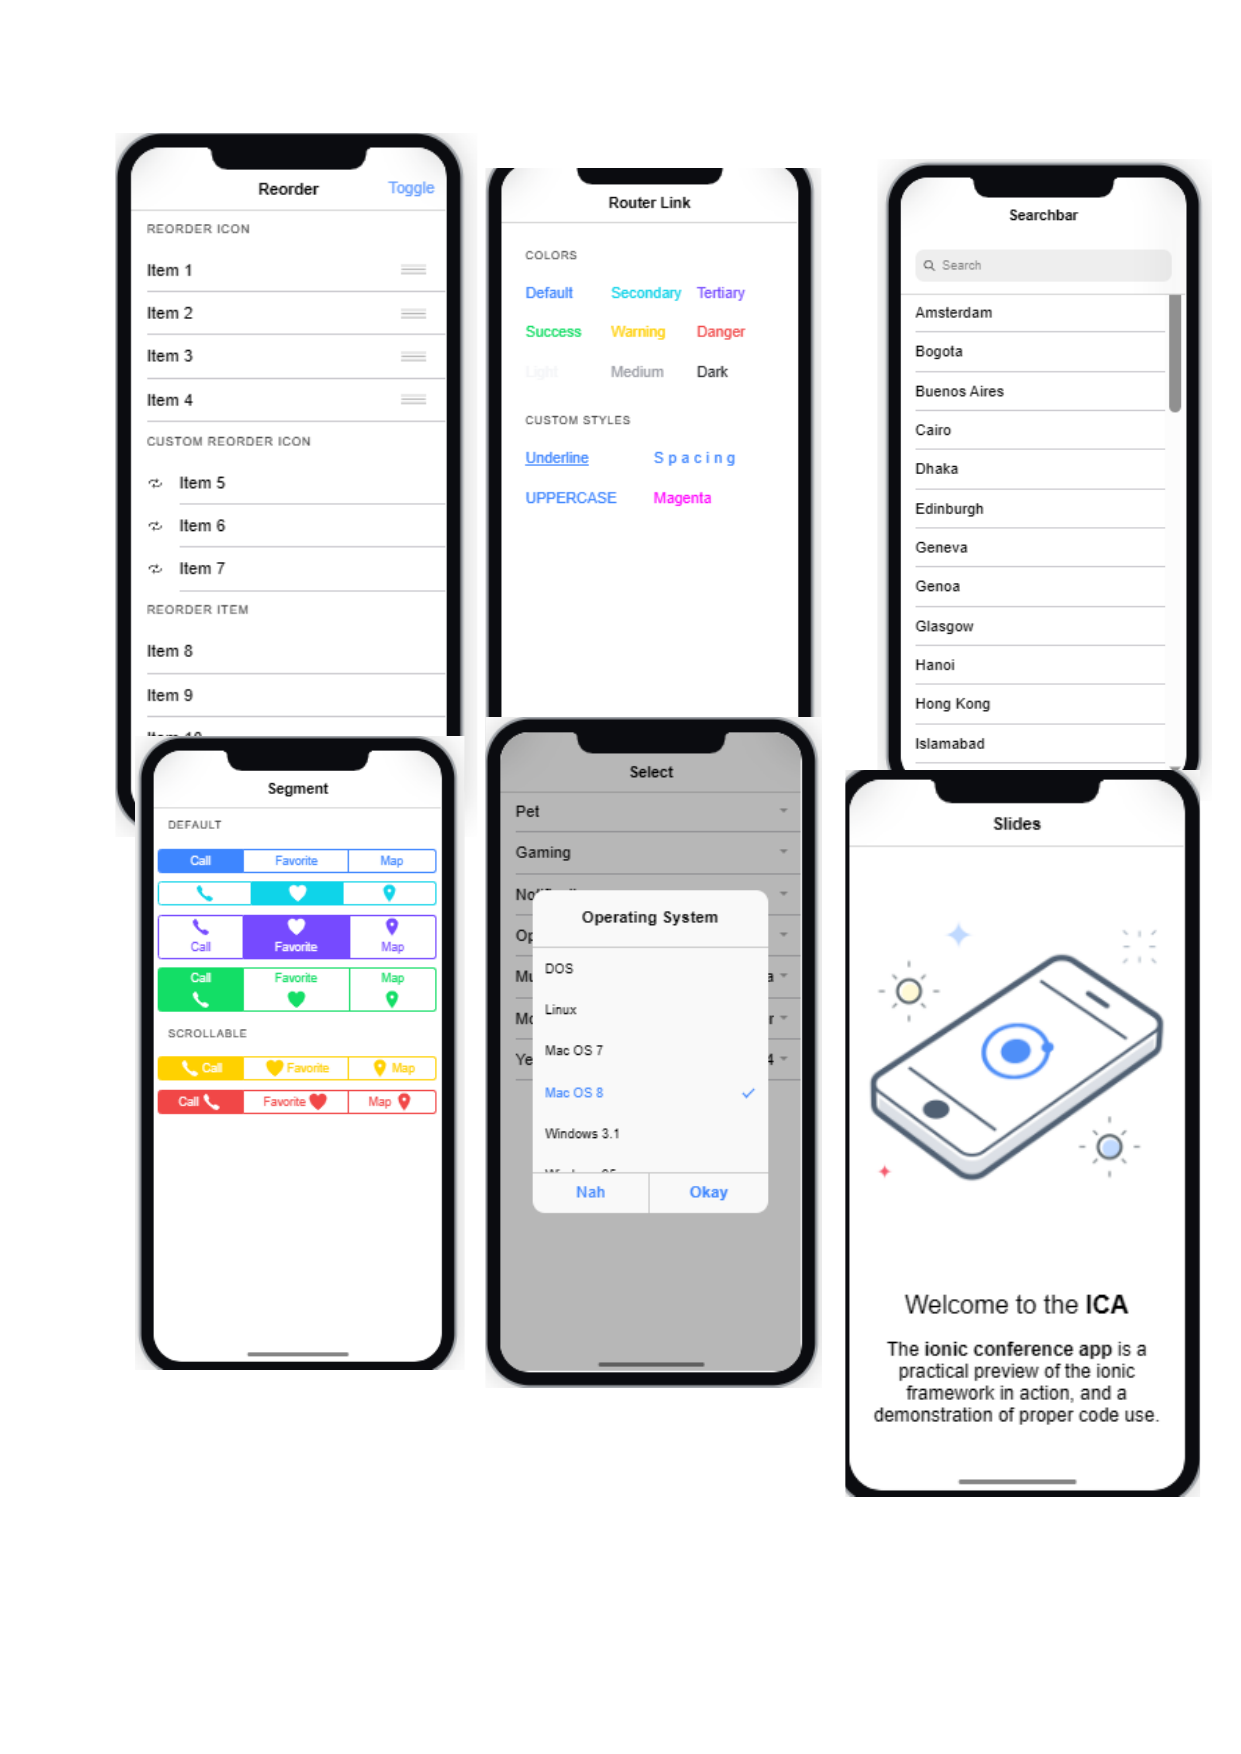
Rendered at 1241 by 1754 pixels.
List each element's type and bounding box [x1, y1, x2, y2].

picture [485, 168, 822, 1388]
picture [845, 159, 1212, 1497]
picture [115, 133, 478, 1370]
